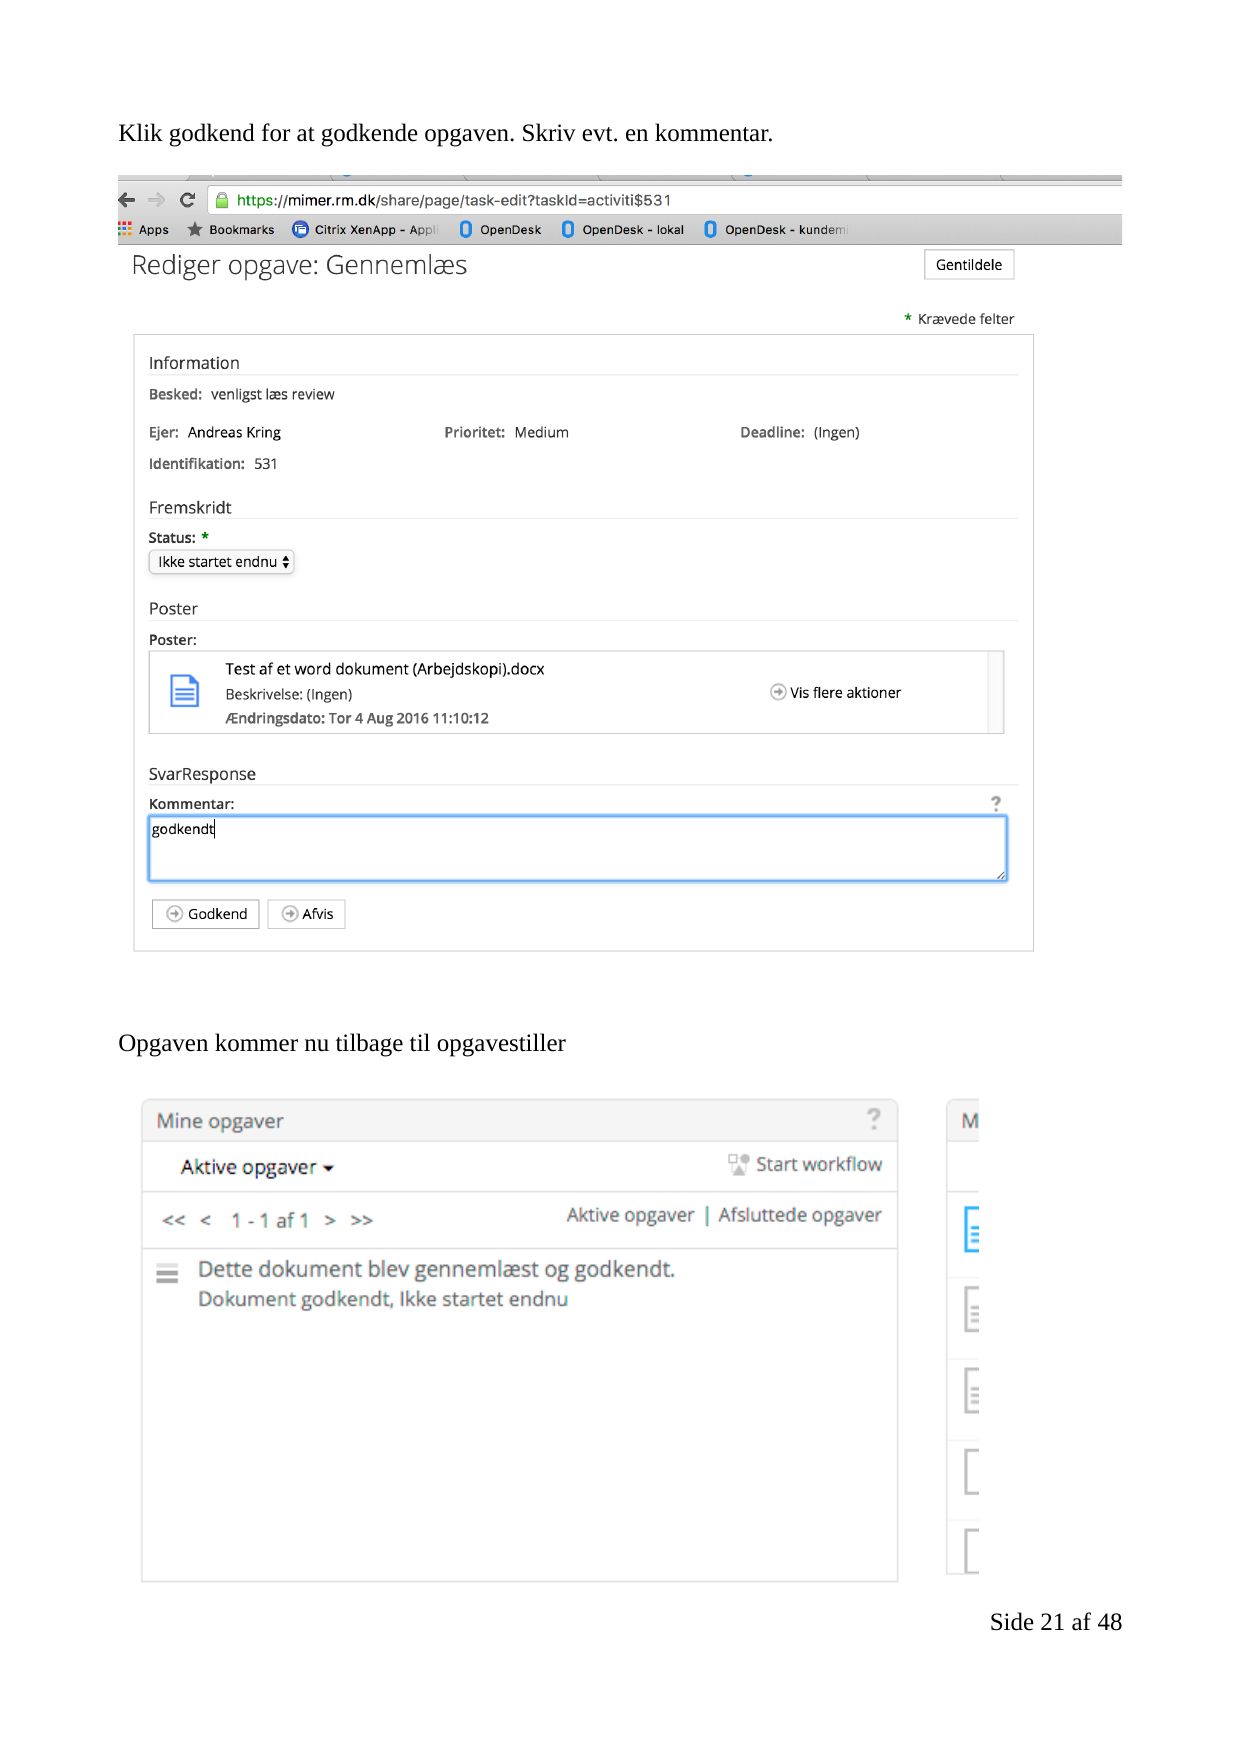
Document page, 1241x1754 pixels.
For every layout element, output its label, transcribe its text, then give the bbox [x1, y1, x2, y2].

picture [123, 1073, 979, 1621]
picture [118, 175, 1123, 971]
text Klik godkend for at godkende opgaven. Skriv evt. en kommentar. [118, 118, 1122, 147]
text Opgaven kommer nu tilbage til opgavestiller [118, 1028, 1122, 1057]
